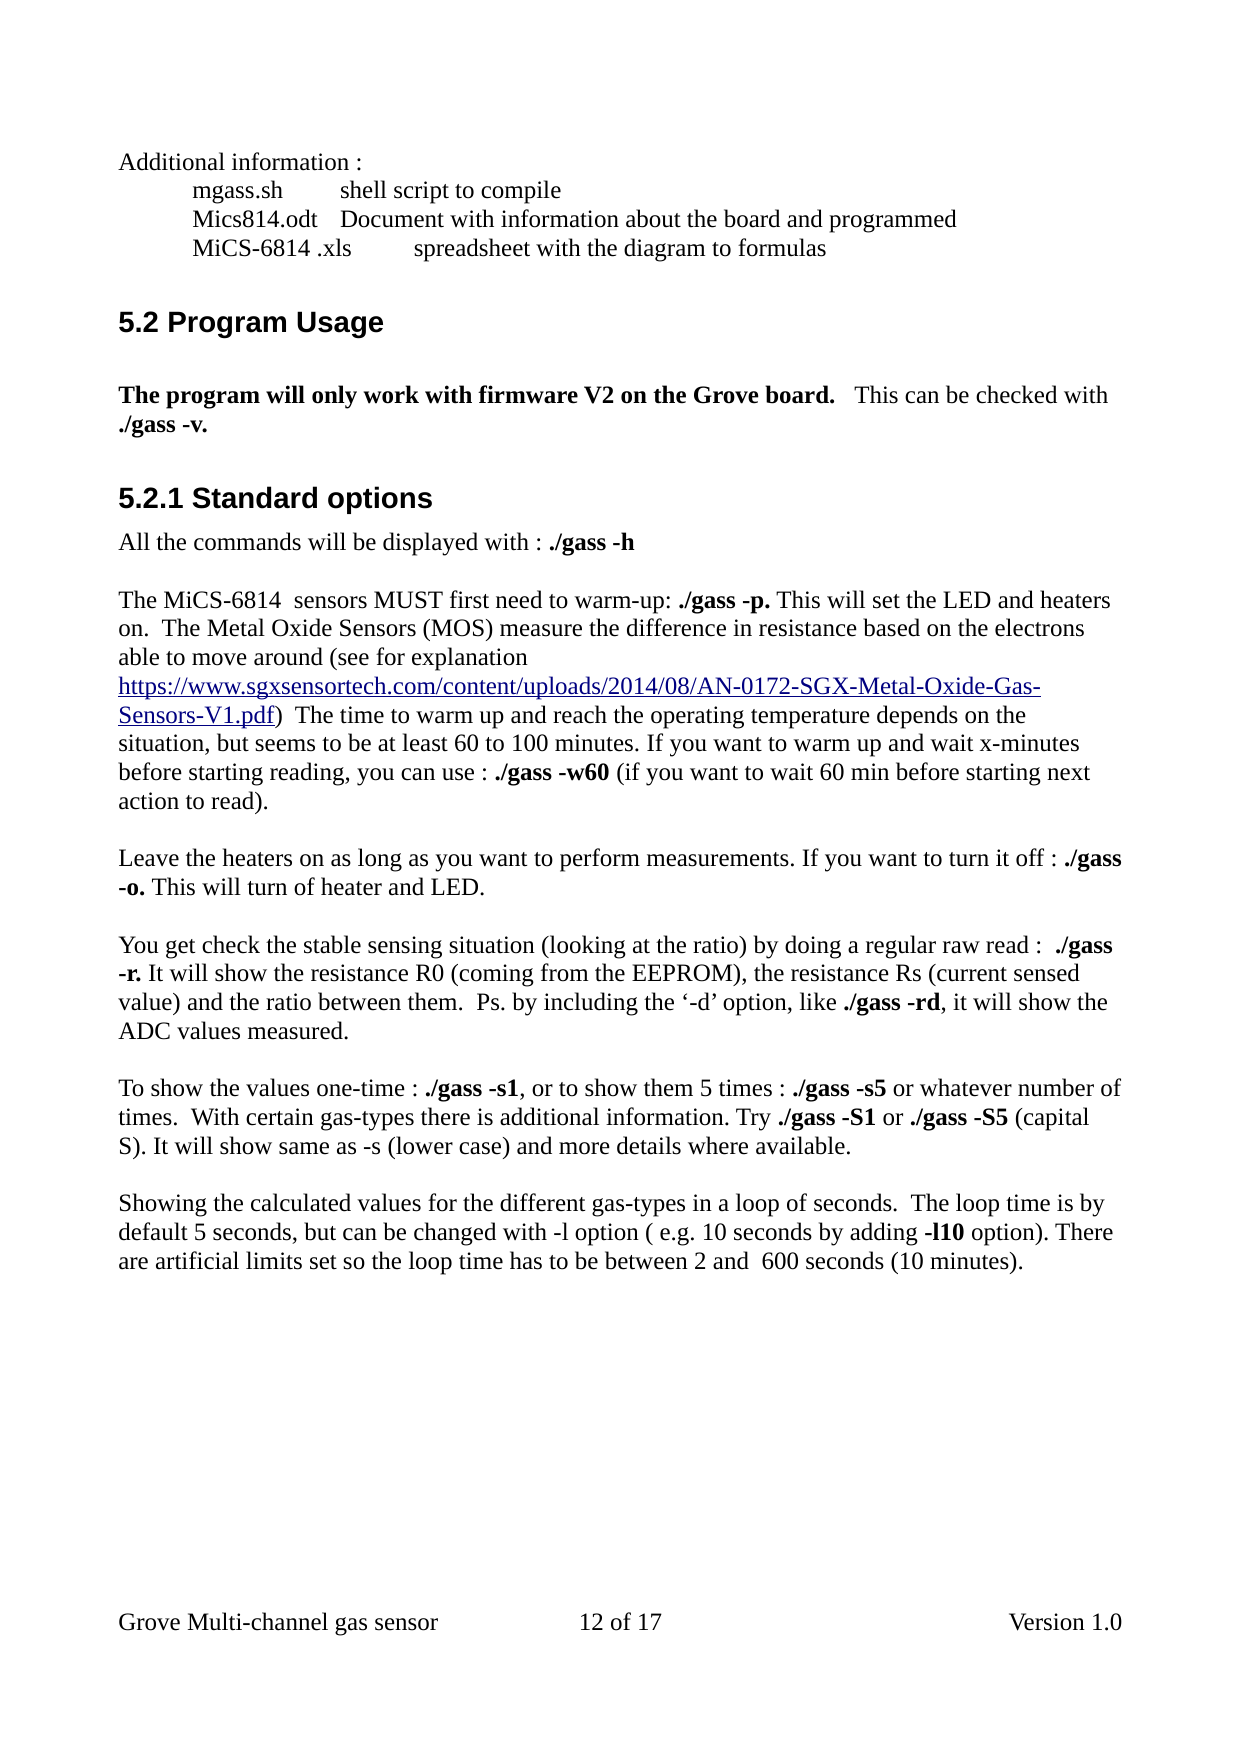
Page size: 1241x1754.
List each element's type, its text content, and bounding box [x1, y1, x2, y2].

text You get check the stable sensing situation (looking at the ratio) by doing a regular raw read : ./gass -r. It will show the resistance R0 (coming from the EEPROM), the resistance Rs (current sensed value) and the ratio between them. Ps. by including the ‘-d’ option, like ./gass -rd, it will show the ADC values measured. [118, 930, 1122, 1045]
subtitle 5.2.1 Standard options [118, 481, 1122, 515]
text Showing the calculated values for the different gas-types in a loop of seconds. The loop time is by default 5 seconds, but can be changed with -l option ( e.g. 10 seconds by adding -l10 option). There are artificial limits set so the loop time has to be between 2 and 600 seconds (10 minutes). [118, 1188, 1122, 1275]
text The program will only work with firmware V2 on the Grove board. This can be checked with ./gass -v. [118, 380, 1122, 438]
subtitle 5.2 Program Usage [118, 305, 1122, 339]
text Additional information : [118, 147, 1122, 176]
text MiCS-6814 .xls spreadsheet with the diagram to formulas [118, 233, 1122, 262]
text To show the values one-time : ./gass -s1, or to show them 5 times : ./gass -s5 or whatever number of times. With certain gas-types there is additional information. Try ./gass -S1 or ./gass -S5 (capital S). It will show same as -s (lower case) and more details where available. [118, 1073, 1122, 1160]
text The MiCS-6814 sensors MUST first need to warm-up: ./gass -p. This will set the LED and heaters on. The Metal Oxide Sensors (MOS) measure the difference in resistance based on the electrons able to move around (see for explanation https://www.sgxsensortech.com/content/uploads/2014/08/AN-0172-SGX-Metal-Oxide-Gas-Sensors-V1.pdf) The time to warm up and reach the operating temperature depends on the situation, but seems to be at least 60 to 100 minutes. If you want to warm up and wait x-minutes before starting reading, you can use : ./gass -w60 (if you want to wait 60 min before starting next action to read). [118, 585, 1122, 815]
text Mics814.odt Document with information about the board and programmed [118, 204, 1122, 233]
text mgass.sh shell script to compile [118, 176, 1122, 204]
text All the commands will be displayed with : ./gass -h [118, 527, 1122, 556]
text Leave the heaters on as long as you want to perform measurements. If you want to turn it off : ./gass -o. This will turn of heater and LED. [118, 843, 1122, 901]
